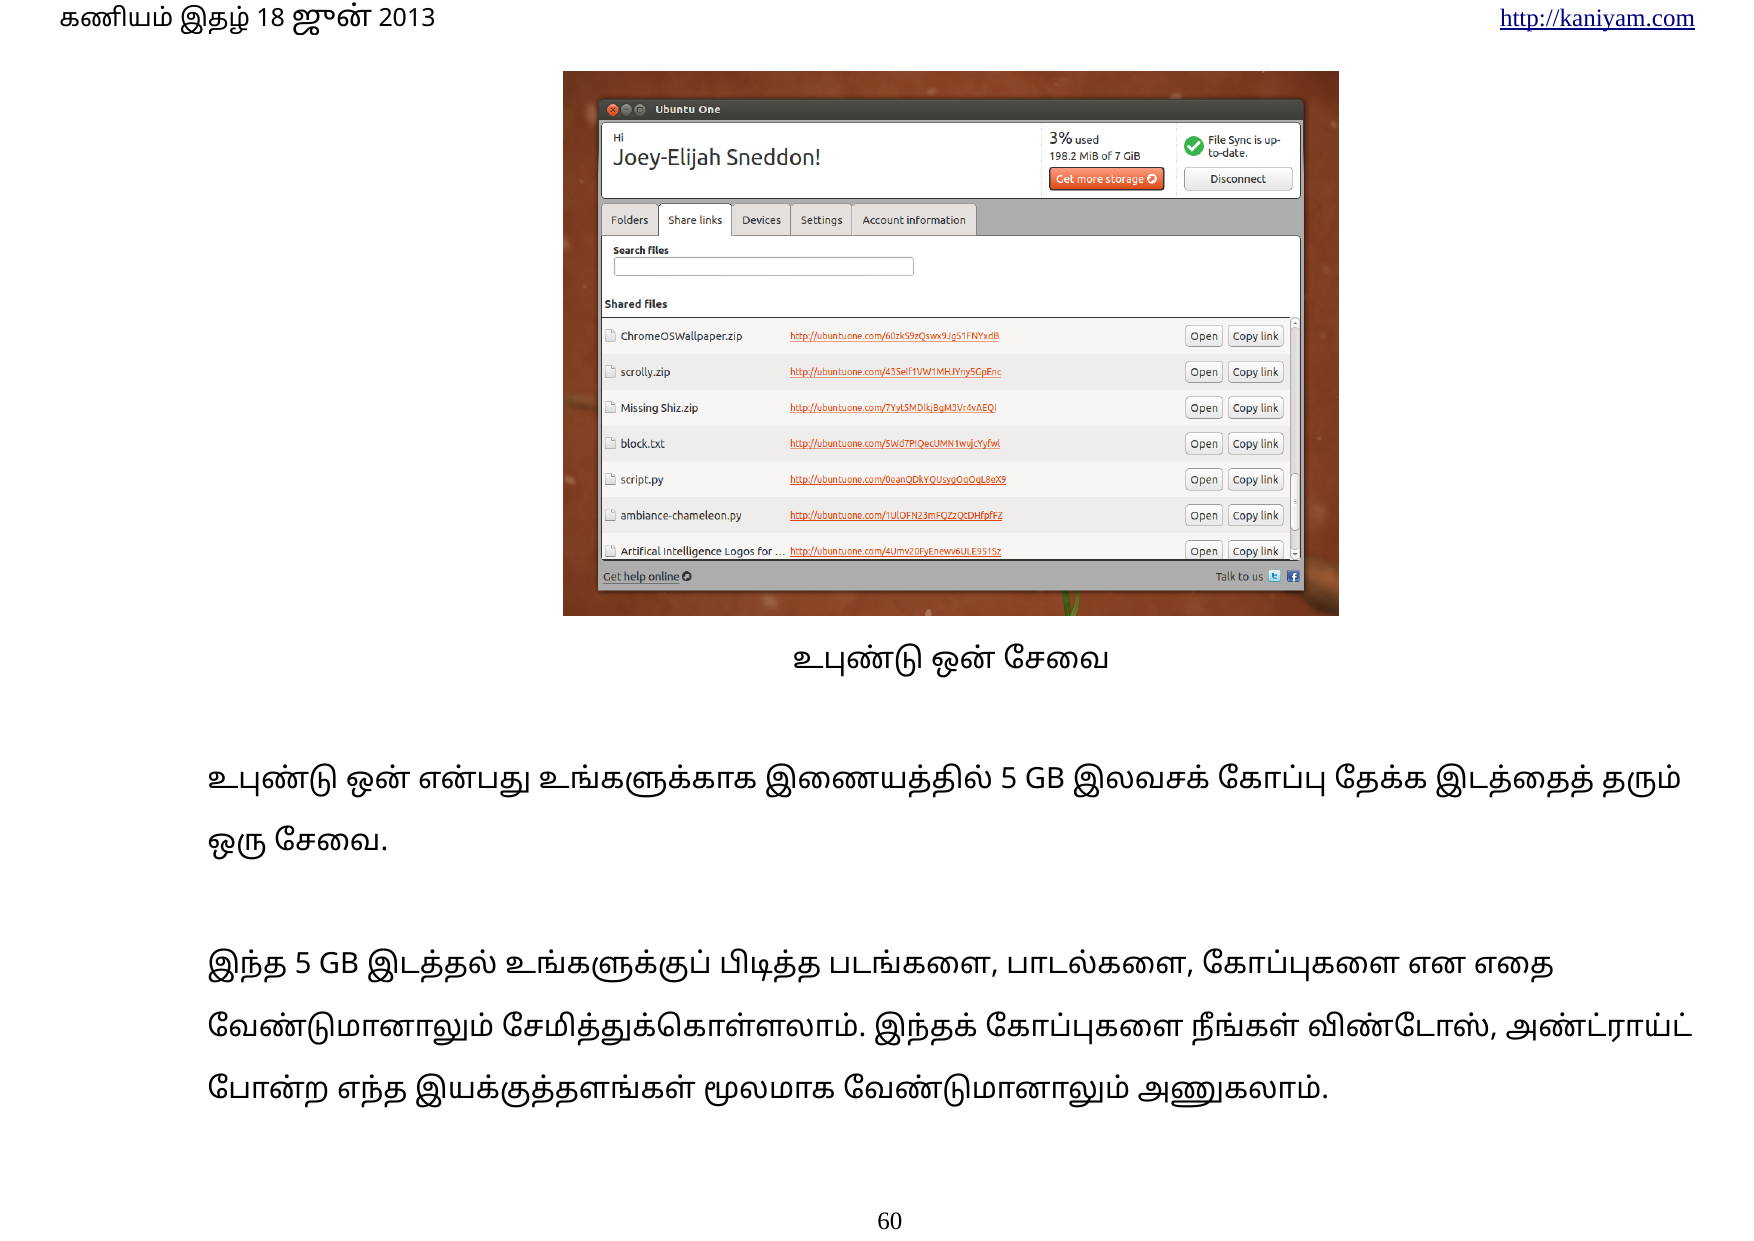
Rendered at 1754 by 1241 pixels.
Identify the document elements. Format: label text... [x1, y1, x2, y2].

text இந்த 5 GB இடத்தல் உங்களுக்குப் பிடித்த படங்களை, பாடல்களை, கோப்புகளை என எதை வேண்டுமானாலும் சேமித்துக்கொள்ளலாம். இந்தக் கோப்புகளை நீங்கள் விண்டோஸ், அண்ட்ராய்ட் போன்ற எந்த இயக்குத்தளங்கள் மூலமாக வேண்டுமானாலும் அணுகலாம். [207, 882, 1695, 1109]
text உபுண்டு ஒன் என்பது உங்களுக்காக இணையத்தில் 5 GB இலவசக் கோப்பு தேக்க இடத்தைத் தரும் ஒரு சேவை. [207, 697, 1695, 862]
text [207, 1130, 1695, 1170]
picture [563, 71, 1339, 616]
text உபுண்டு ஒன் சேவை [207, 643, 1695, 679]
